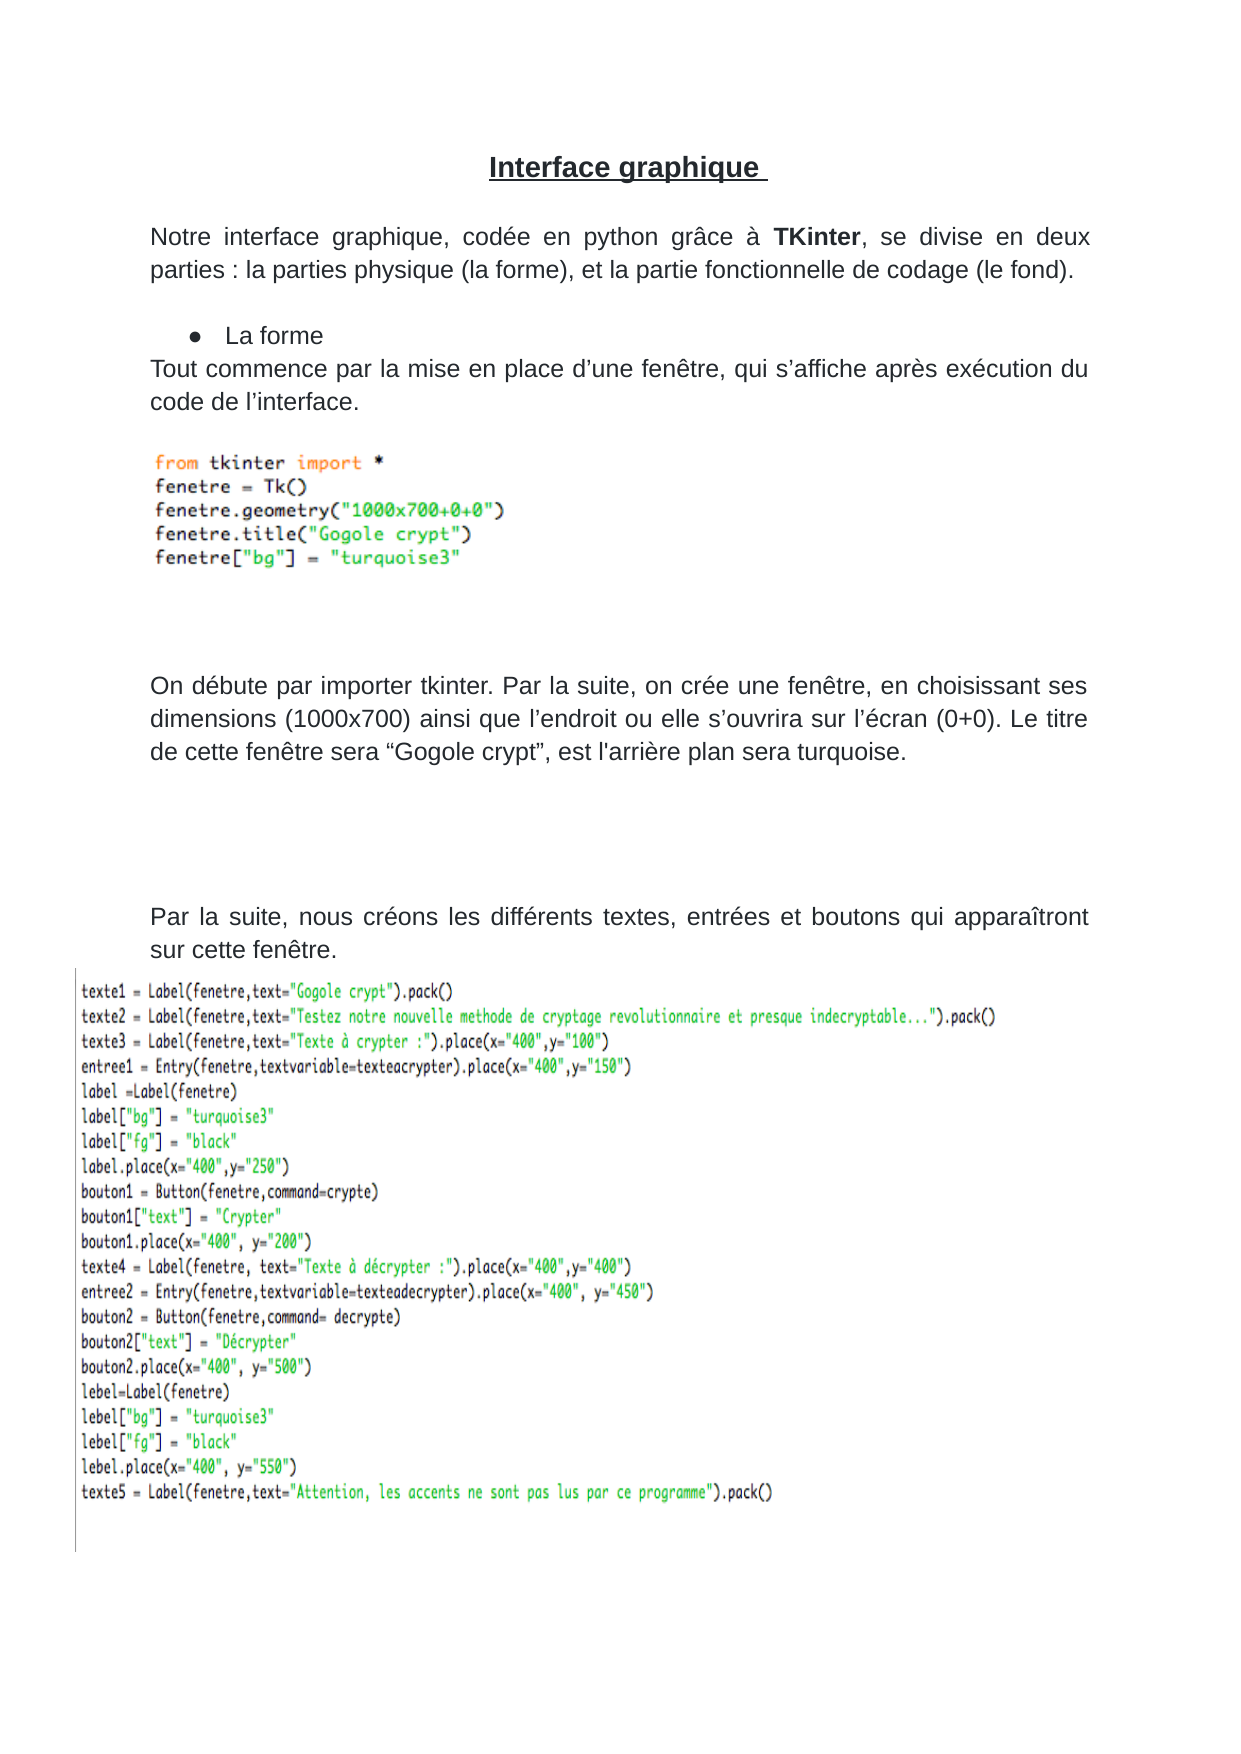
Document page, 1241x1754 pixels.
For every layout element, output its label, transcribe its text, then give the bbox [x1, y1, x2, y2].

picture [150, 452, 532, 602]
text On débute par importer tkinter. Par la suite, on crée une fenêtre, en choisissant ses dimensions (1000x700) ainsi que l’endroit ou elle s’ouvrira sur l’écran (0+0). Le titre de cette fenêtre sera “Gogole crypt”, est l'arrière plan sera turquoise. [150, 671, 1090, 766]
text Par la suite, nous créons les différents textes, entrées et boutons qui apparaîtront sur cette fenêtre. [150, 902, 1090, 964]
text Interface graphique [150, 150, 1090, 183]
text Tout commence par la mise en place d’une fenêtre, qui s’affiche après exécution du code de l’interface. [150, 354, 1090, 415]
picture [75, 968, 1016, 1552]
list La forme [187, 321, 1090, 349]
text Notre interface graphique, codée en python grâce à TKinter, se divise en deux parties : la parties physique (la forme), et la partie fonctionnelle de codage (le fond). [150, 222, 1090, 283]
